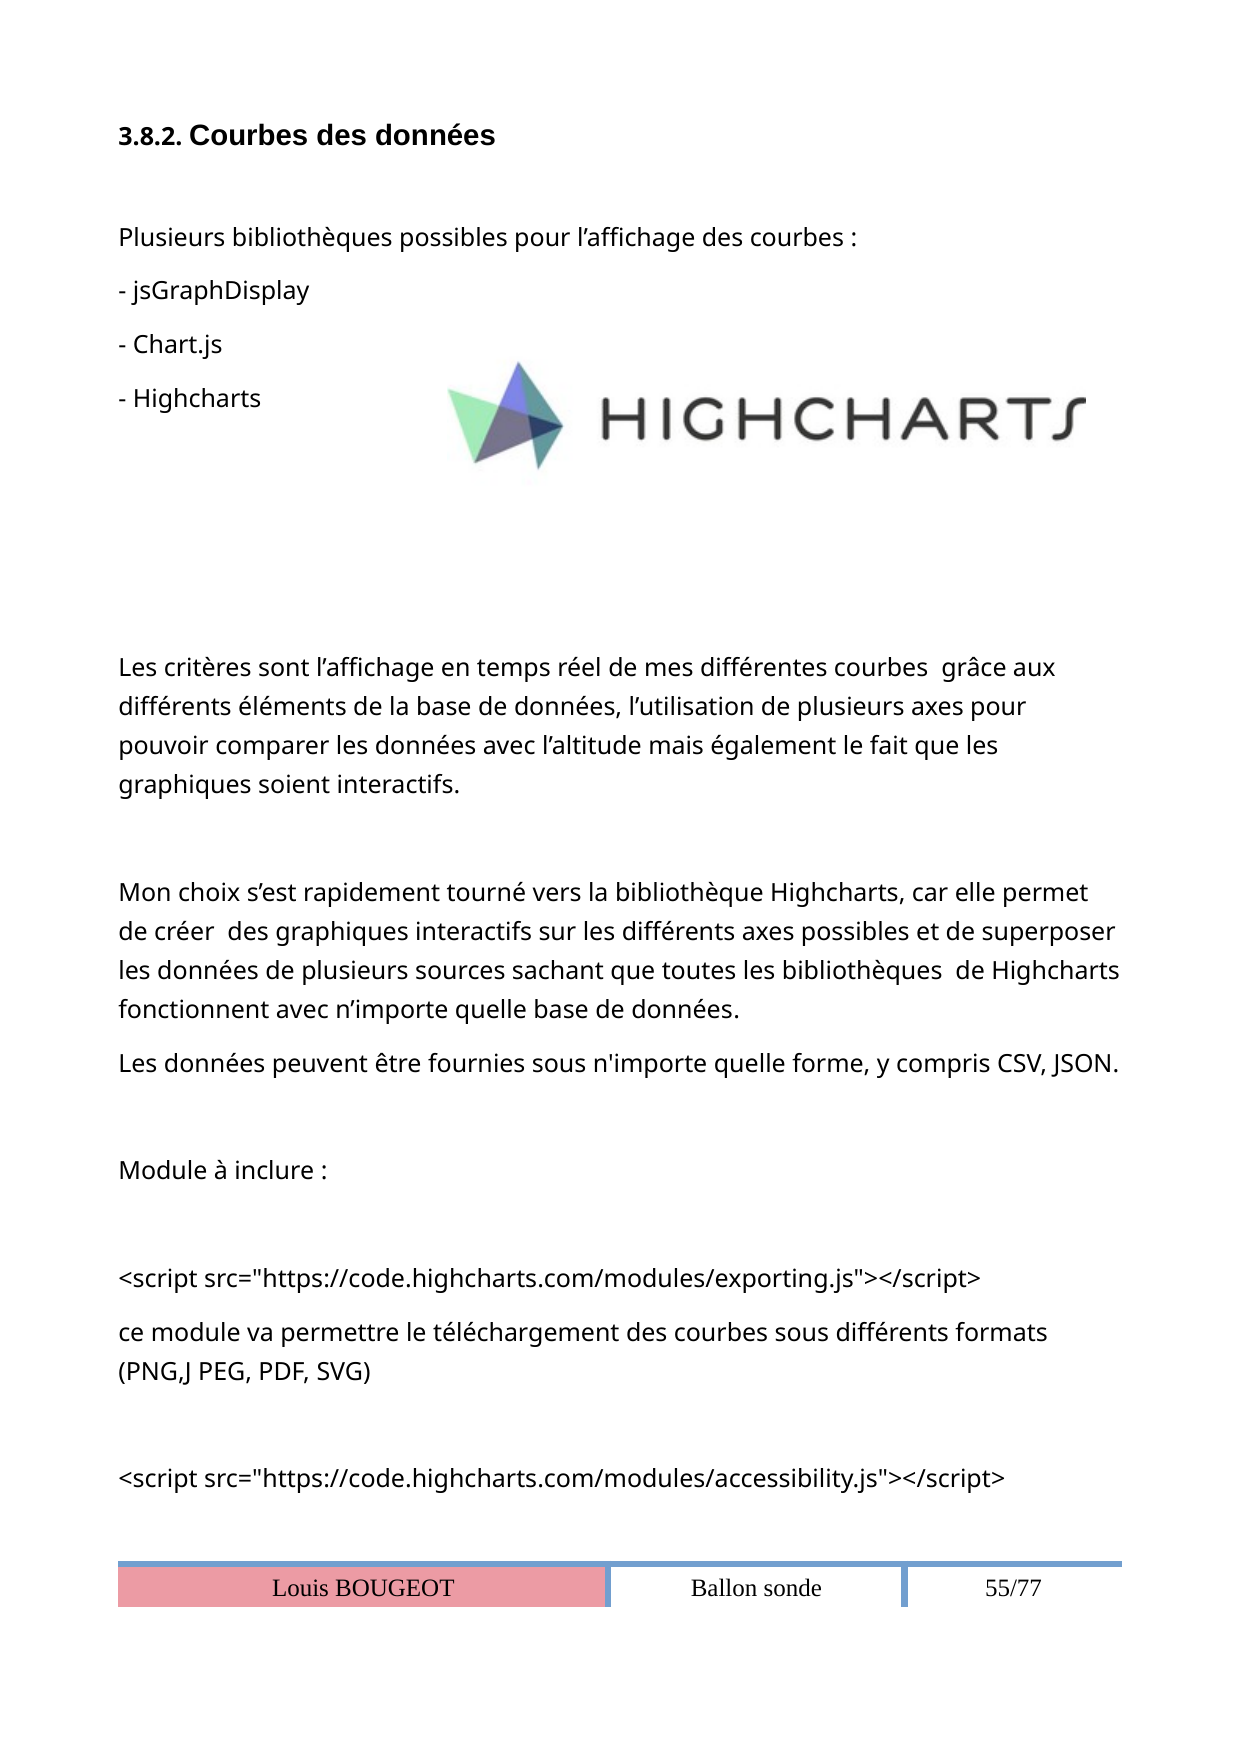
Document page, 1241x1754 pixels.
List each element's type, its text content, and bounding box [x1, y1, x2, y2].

text [1086, 327, 1122, 361]
text ce module va permettre le téléchargement des courbes sous différents formats (PNG,J PEG, PDF, SVG) [118, 1314, 1122, 1387]
text Module à inclure : [118, 1153, 1122, 1187]
text - Chart.js [118, 327, 447, 361]
text <script src="https://code.highcharts.com/modules/exporting.js"></script> [118, 1260, 1122, 1294]
subtitle Courbes des données [118, 118, 1122, 153]
picture [447, 260, 1086, 579]
text [1086, 380, 1122, 414]
text Les données peuvent être fournies sous n'importe quelle forme, y compris CSV, JSON. [118, 1045, 1122, 1079]
text - jsGraphDisplay [118, 273, 447, 307]
text - Highcharts [118, 380, 447, 414]
text Les critères sont l’affichage en temps réel de mes différentes courbes grâce aux différents éléments de la base de données, l’utilisation de plusieurs axes pour pouvoir comparer les données avec l’altitude mais également le fait que les graphiques soient interactifs. [118, 649, 1122, 801]
text Mon choix s’est rapidement tourné vers la bibliothèque Highcharts, car elle permet de créer des graphiques interactifs sur les différents axes possibles et de superposer les données de plusieurs sources sachant que toutes les bibliothèques de Highcharts fonctionnent avec n’importe quelle base de données. [118, 874, 1122, 1026]
text [1086, 273, 1122, 307]
text Plusieurs bibliothèques possibles pour l’affichage des courbes : [118, 219, 1122, 253]
text <script src="https://code.highcharts.com/modules/accessibility.js"></script> [118, 1461, 1122, 1495]
